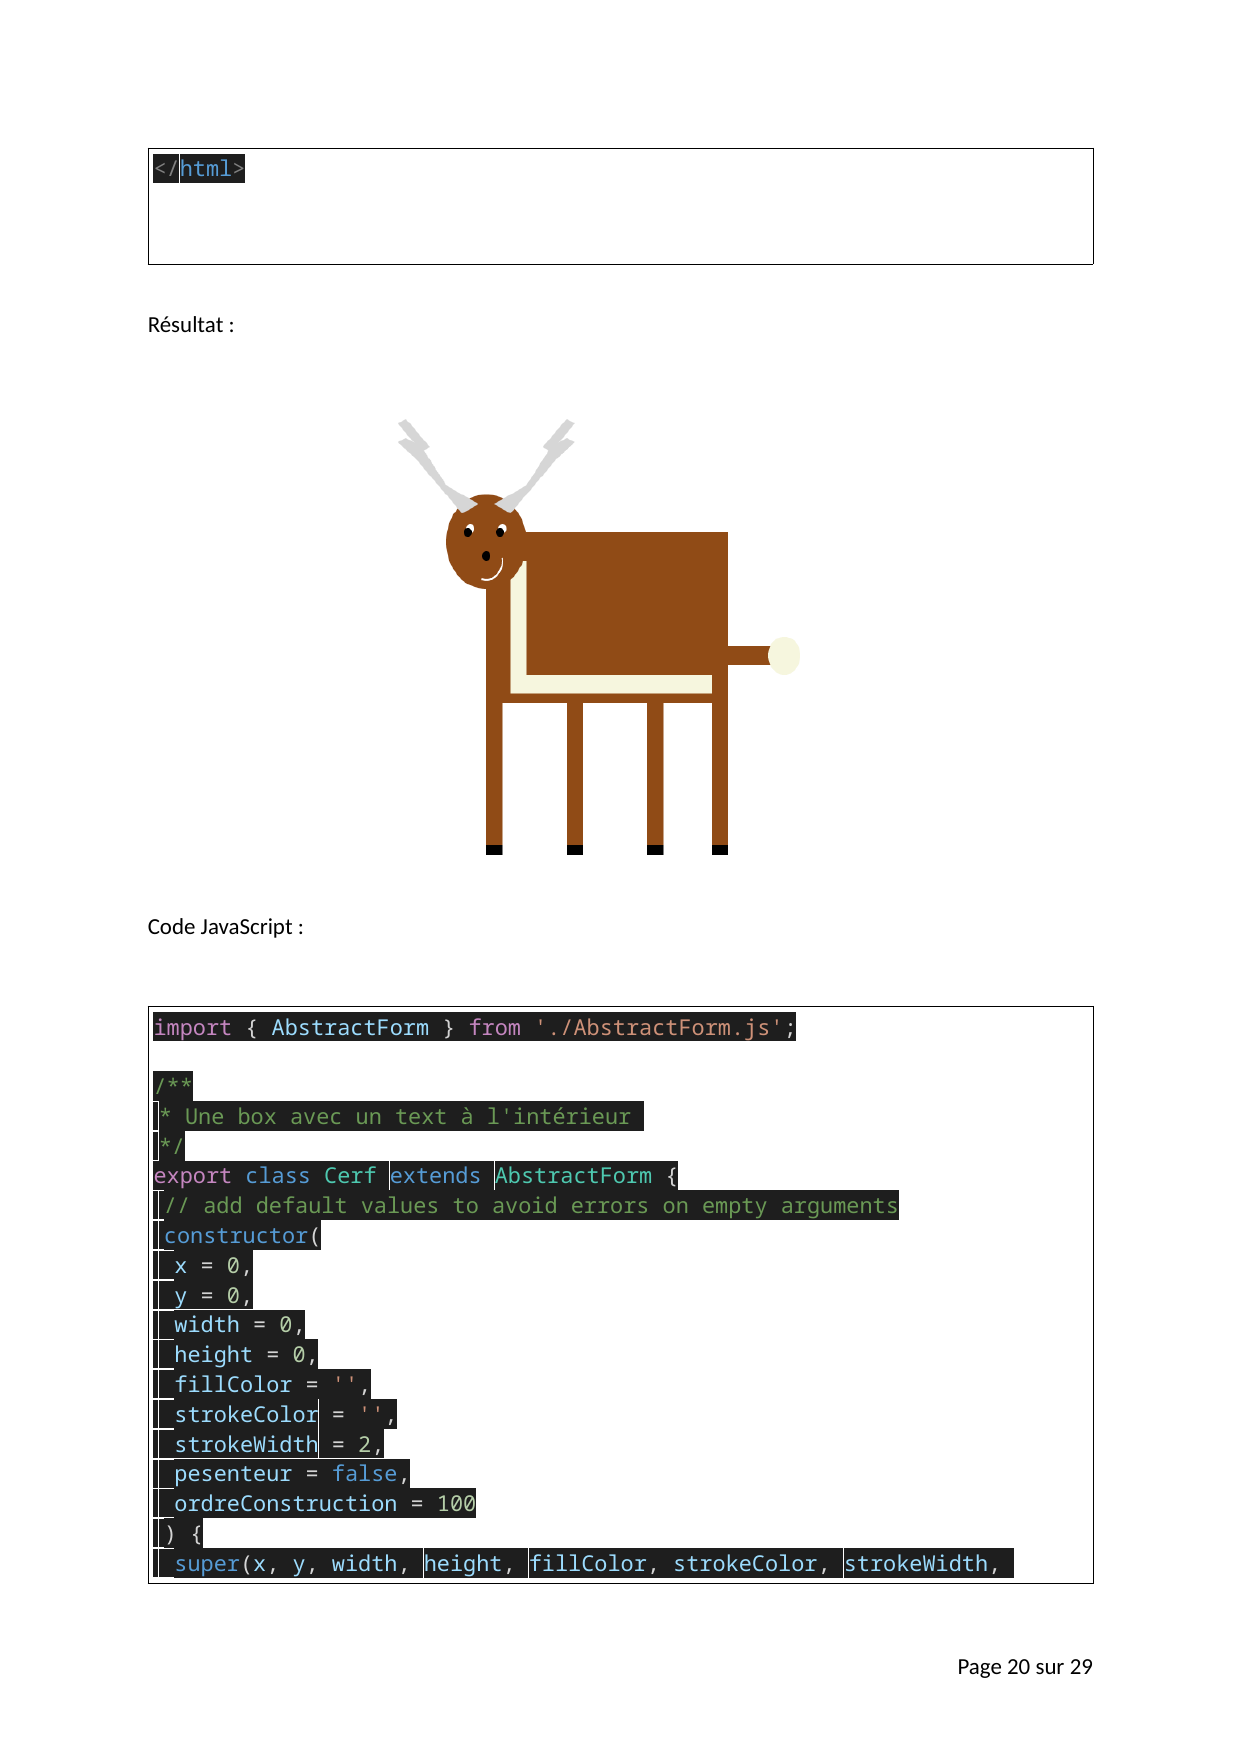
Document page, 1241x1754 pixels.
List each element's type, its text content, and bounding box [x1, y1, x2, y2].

table_header </html> [149, 149, 1093, 263]
picture [378, 404, 862, 910]
text Code JavaScript : [148, 404, 1093, 940]
table_header import { AbstractForm } from './AbstractForm.js'; /** * Une box avec un text à l'intérieur */ export class Cerf extends AbstractForm { // add default values to avoid errors on empty arguments constructor( x = 0, y = 0, width = 0, height = 0, fillColor = '', strokeColor = '', strokeWidth = 2, pesenteur = false, ordreConstruction = 100 ) { super(x, y, width, height, fillColor, strokeColor, strokeWidth, [149, 1007, 1093, 1583]
text Résultat : [148, 310, 1093, 338]
